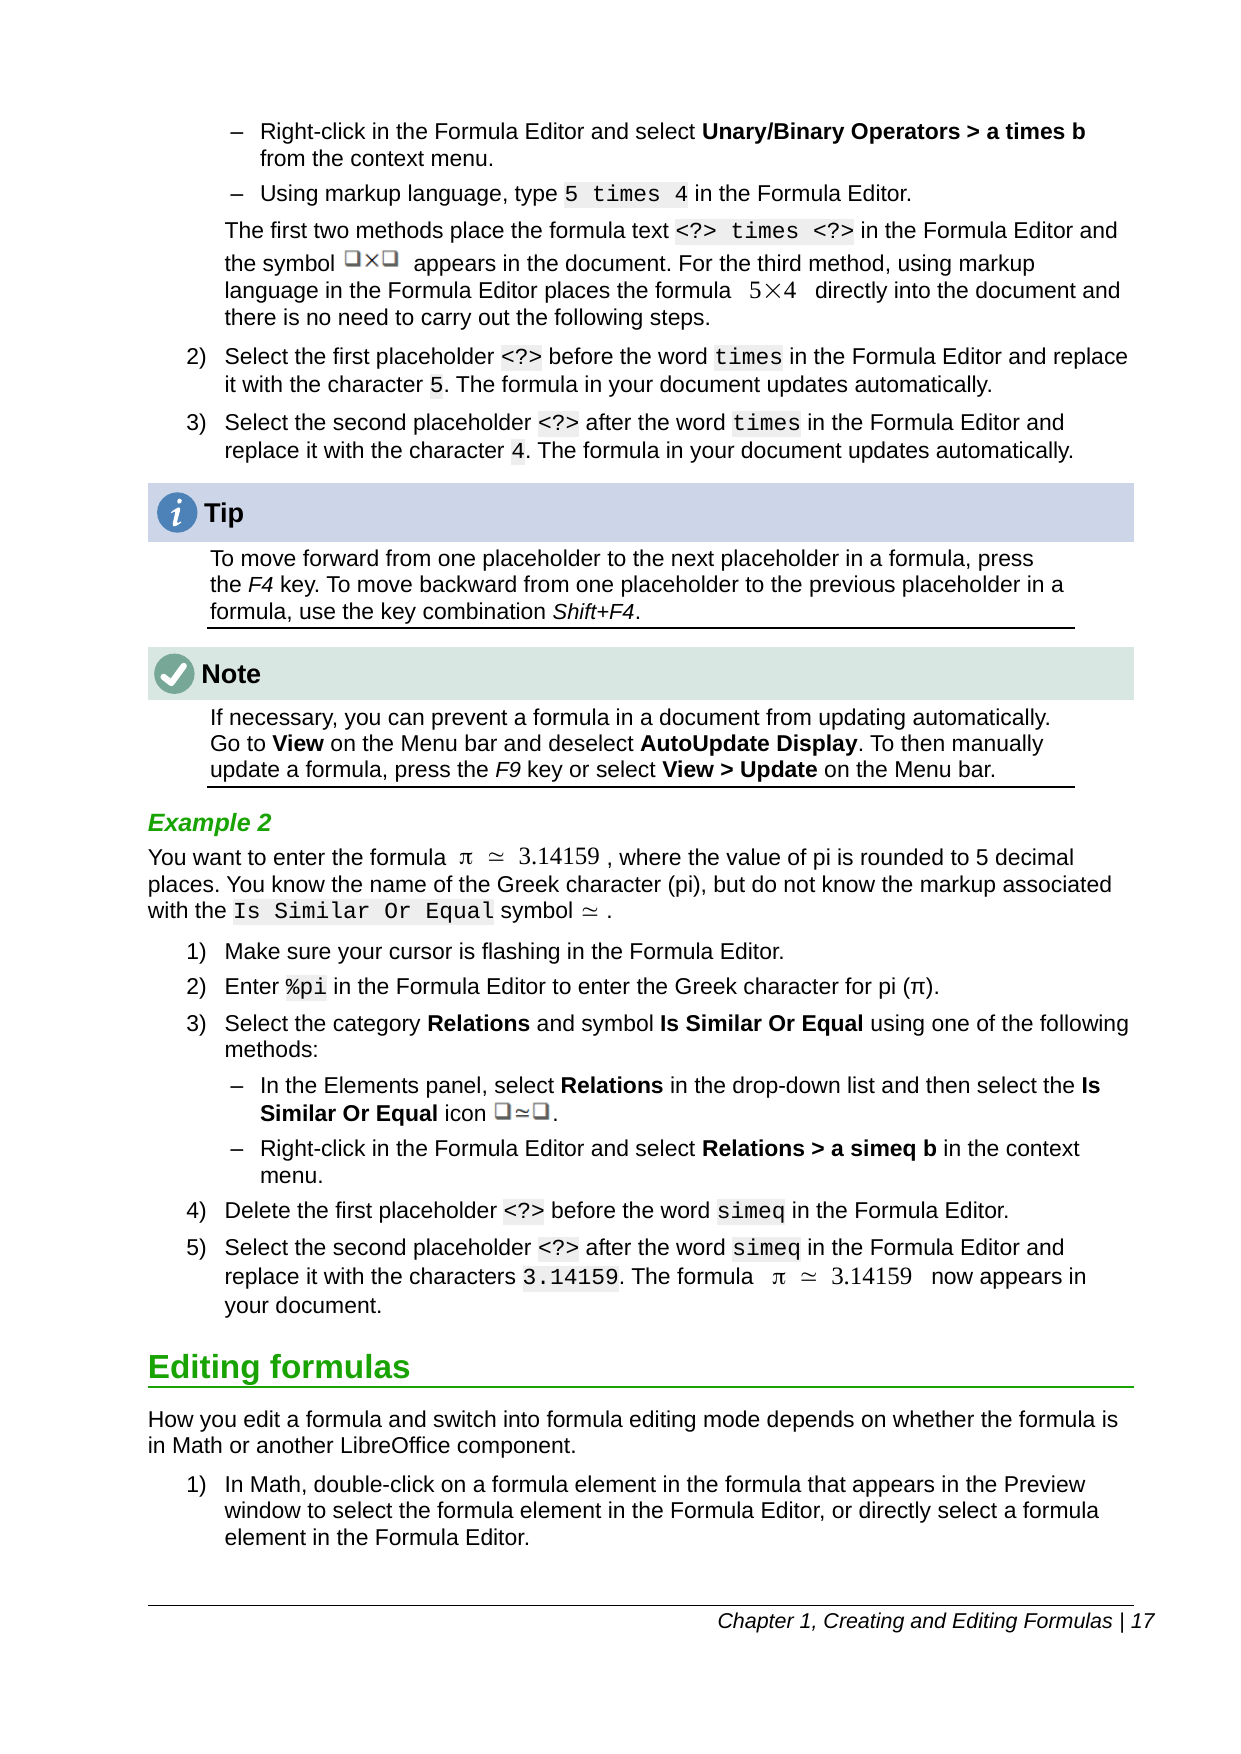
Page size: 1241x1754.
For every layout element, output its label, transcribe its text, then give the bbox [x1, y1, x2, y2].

text If necessary, you can prevent a formula in a document from updating automatically. Go to View on the Menu bar and deselect AutoUpdate Display. To then manually update a formula, press the F9 key or select View > Update on the Menu bar. [207, 700, 1075, 786]
subtitle Example 2 [148, 808, 1134, 837]
picture [492, 1098, 552, 1122]
list Select the category Relations and symbol Is Similar Or Equal using one of the following methods: [207, 1010, 1134, 1063]
list Right-click in the Formula Editor and select Unary/Binary Operators > a times b from the context menu. [230, 118, 1134, 171]
list Right-click in the Formula Editor and select Relations > a simeq b in the context menu. [230, 1135, 1134, 1188]
picture [341, 245, 401, 272]
list Delete the first placeholder <?> before the word simeq in the Formula Editor. [207, 1197, 1134, 1225]
list Select the second placeholder <?> after the word simeq in the Formula Editor and replace it with the characters 3.14159. The formulanow appears in your document. [207, 1234, 1134, 1318]
list Select the second placeholder <?> after the word times in the Formula Editor and replace it with the character 4. The formula in your document updates automatically. [207, 408, 1134, 465]
subtitle Tip [148, 483, 1134, 542]
list Enter %pi in the Formula Editor to enter the Greek character for pi (π). [207, 973, 1134, 1001]
list Select the first placeholder <?> before the word times in the Formula Editor and replace it with the character 5. The formula in your document updates automatically. [207, 343, 1134, 399]
text To move forward from one placeholder to the next placeholder in a formula, press the F4 key. To move backward from one placeholder to the previous placeholder in a formula, use the key combination Shift+F4. [207, 542, 1075, 627]
list In Math, double-click on a formula element in the formula that appears in the Preview window to select the formula element in the Formula Editor, or directly select a formula element in the Formula Editor. [207, 1471, 1134, 1550]
subtitle Editing formulas [148, 1347, 1134, 1386]
list In the Elements panel, select Relations in the drop-down list and then select the Is Similar Or Equal icon . [230, 1072, 1134, 1127]
text You want to enter the formula , where the value of pi is rounded to 5 decimal places. You know the name of the Greek character (pi), but do not know the markup associated with the Is Similar Or Equal symbol. [148, 843, 1134, 925]
text The first two methods place the formula text <?> times <?> in the Formula Editor and the symbol appears in the document. For the third method, using markup language in the Formula Editor places the formuladirectly into the document and there is no need to carry out the following steps. [224, 217, 1134, 330]
text How you edit a formula and switch into formula editing mode depends on whether the formula is in Math or another LibreOffice component. [148, 1406, 1134, 1458]
list Make sure your cursor is flashing in the Formula Editor. [207, 938, 1134, 964]
list Using markup language, type 5 times 4 in the Formula Editor. [230, 180, 1134, 208]
subtitle Note [148, 647, 1134, 700]
